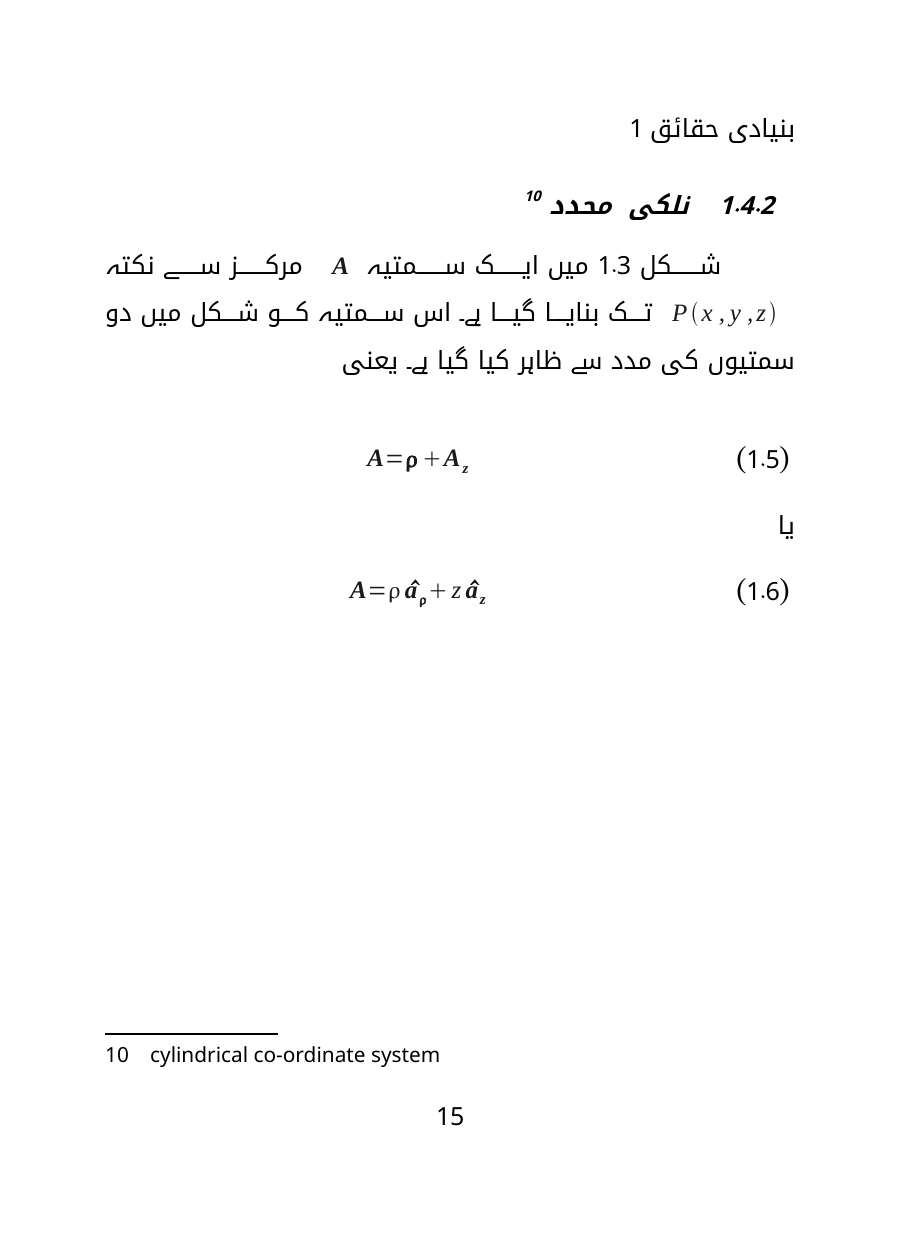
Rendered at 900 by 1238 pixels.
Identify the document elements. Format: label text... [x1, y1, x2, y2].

table_header [105, 431, 718, 502]
list cylindrical co-ordinate system [105, 1040, 795, 1068]
text یا [105, 502, 795, 550]
table_header [105, 562, 718, 634]
table_header (1.5) [718, 431, 795, 502]
subtitle نلکی محدد [105, 182, 718, 230]
text شکل 1.3 میں ایک سمتیہ مرکز سے نکتہ تک بنایا گیا ہے۔ اس سمتیہ کو شکل میں دو سمتیوں کی مدد سے ظاہر کیا گیا ہے۔ یعنی [105, 242, 795, 384]
table_header (1.6) [718, 562, 795, 634]
